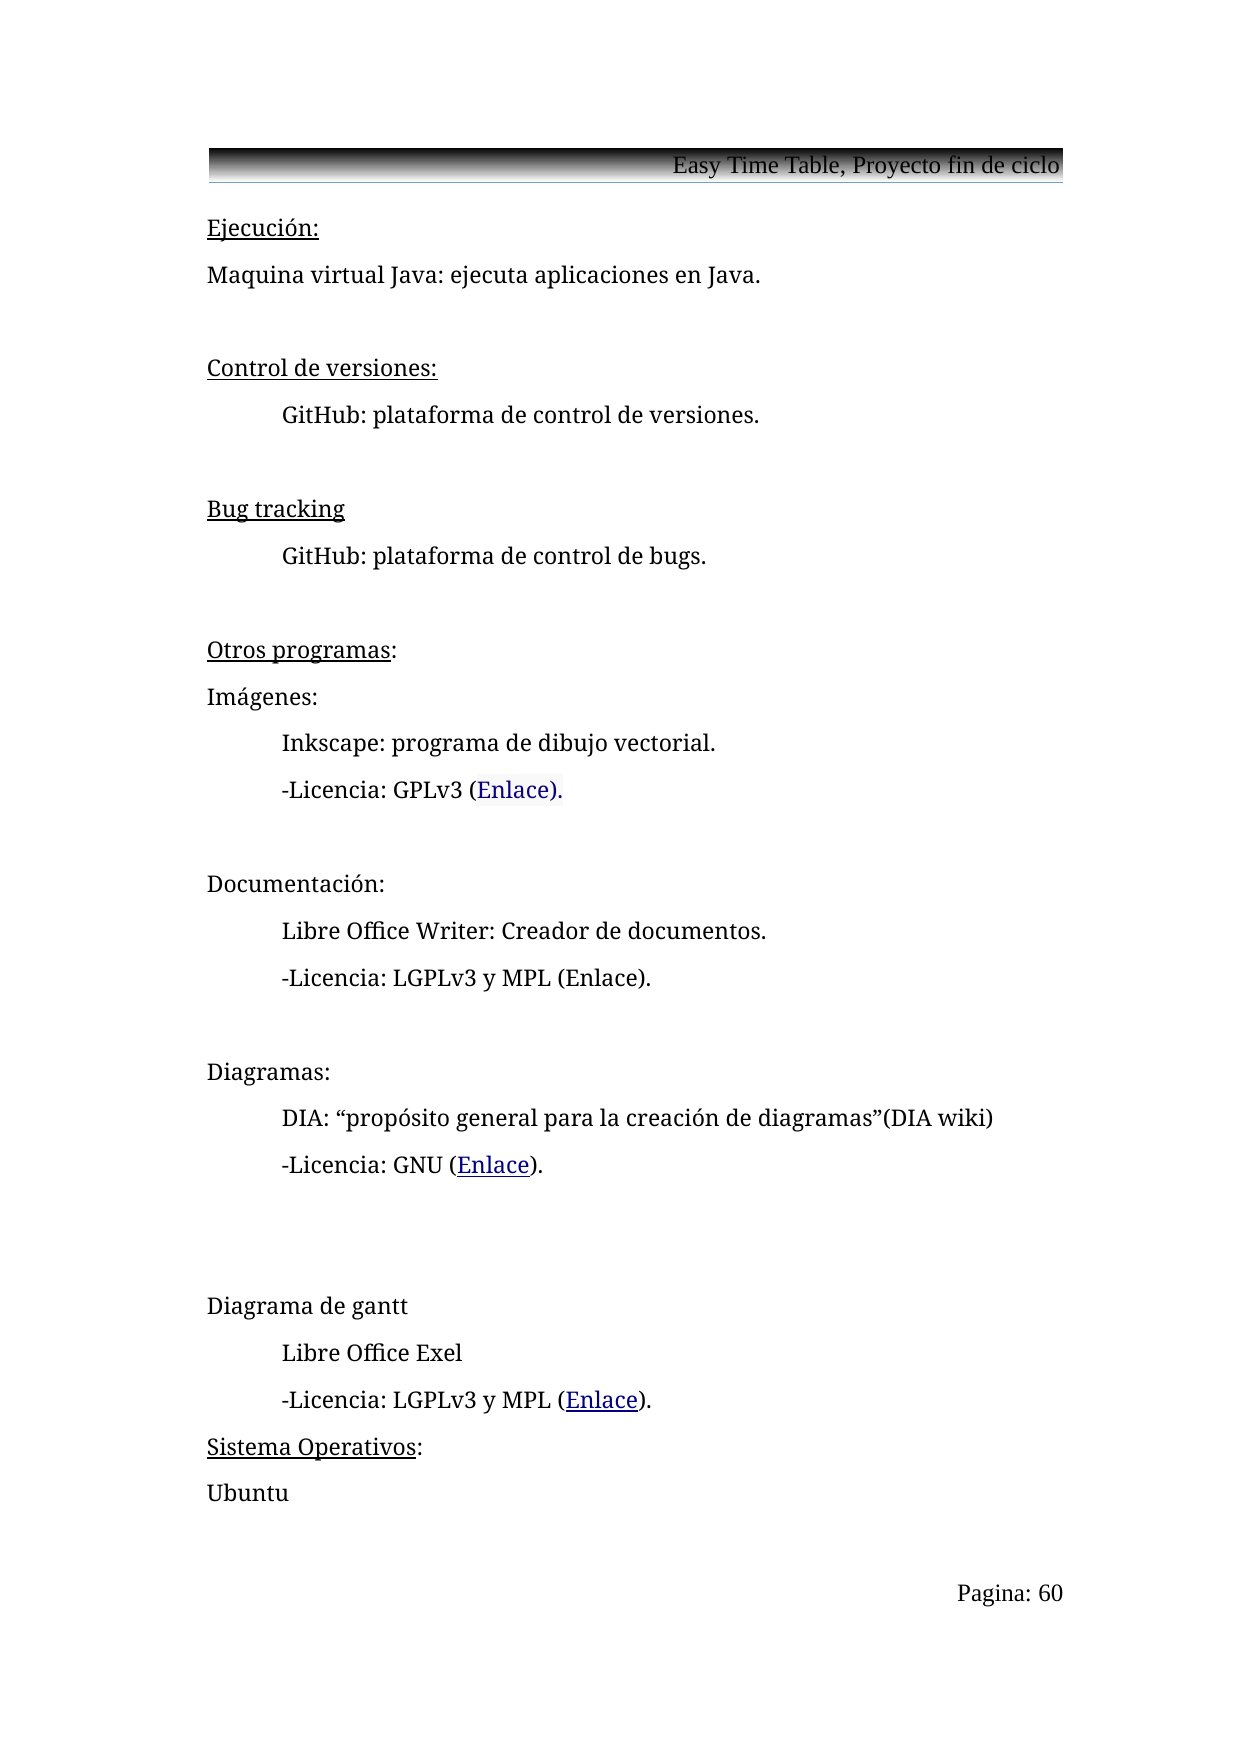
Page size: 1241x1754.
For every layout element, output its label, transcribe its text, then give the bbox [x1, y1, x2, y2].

text Ubuntu [207, 1477, 1063, 1509]
text Documentación: [207, 868, 1063, 899]
text Bug tracking [207, 493, 1063, 524]
text -Licencia: LGPLv3 y MPL (Enlace). [207, 1384, 1063, 1415]
text Diagrama de gantt [207, 1290, 1063, 1321]
text Maquina virtual Java: ejecuta aplicaciones en Java. [207, 259, 1063, 290]
text Control de versiones: [207, 352, 1063, 384]
text Inkscape: programa de dibujo vectorial. [207, 727, 1063, 759]
text Sistema Operativos: [207, 1431, 1063, 1462]
text GitHub: plataforma de control de bugs. [207, 540, 1063, 571]
text Ejecución: [207, 212, 1063, 243]
text Libre Office Writer: Creador de documentos. [207, 915, 1063, 946]
text Libre Office Exel [207, 1337, 1063, 1368]
text Diagramas: [207, 1056, 1063, 1087]
text Imágenes: [207, 681, 1063, 712]
text GitHub: plataforma de control de versiones. [207, 399, 1063, 431]
text -Licencia: GPLv3 (Enlace). [207, 774, 1063, 806]
text -Licencia: GNU (Enlace). [207, 1149, 1063, 1181]
text -Licencia: LGPLv3 y MPL (Enlace). [207, 962, 1063, 993]
text Otros programas: [207, 634, 1063, 665]
text DIA: “propósito general para la creación de diagramas”(DIA wiki) [207, 1102, 1063, 1134]
